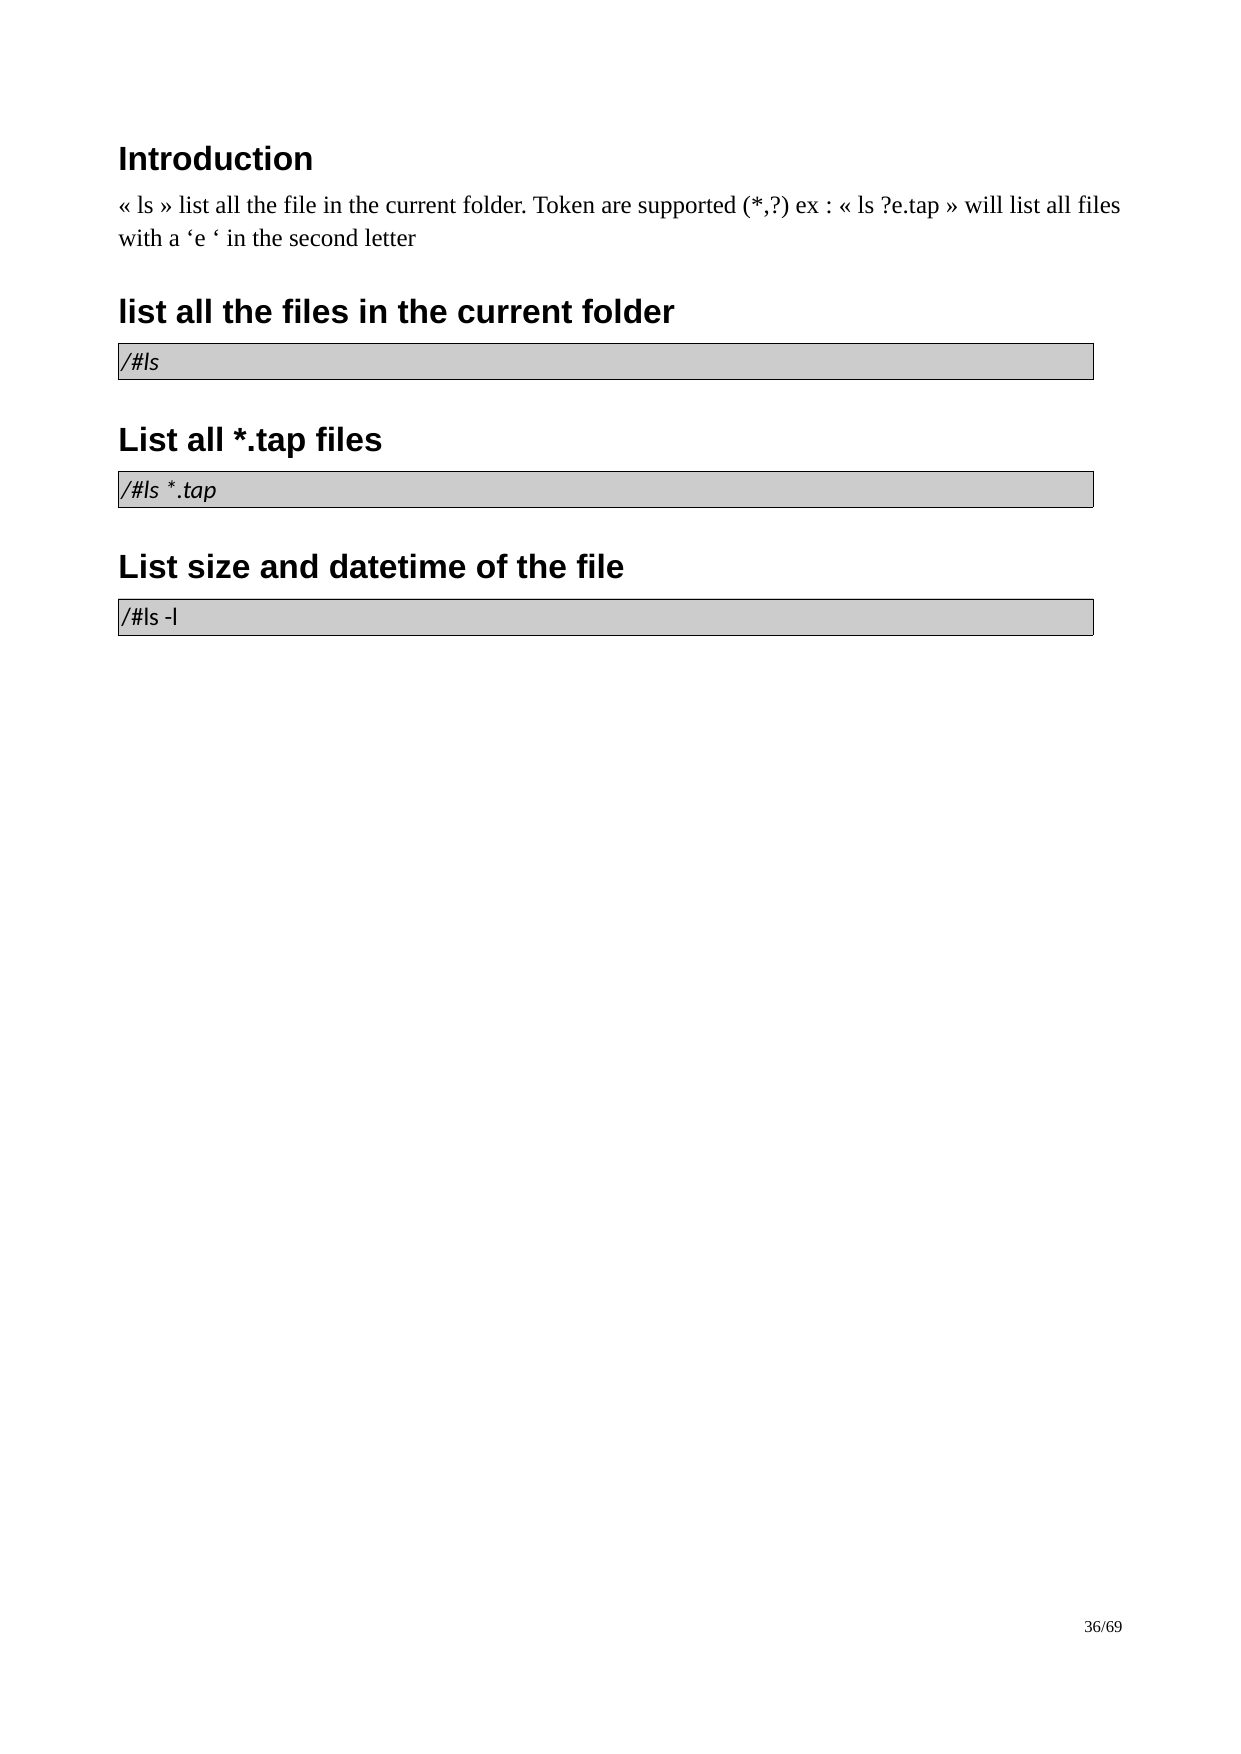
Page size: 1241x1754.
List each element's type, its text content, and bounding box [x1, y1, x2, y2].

text /#ls *.tap [119, 472, 1093, 507]
subtitle Introduction [118, 139, 1122, 178]
subtitle list all the files in the current folder [118, 292, 1122, 330]
subtitle List size and datetime of the file [118, 547, 1122, 586]
subtitle List all *.tap files [118, 419, 1122, 458]
text /#ls [119, 344, 1093, 379]
text /#ls -l [119, 600, 1093, 635]
text « ls » list all the file in the current folder. Token are supported (*,?) ex : « ls ?e.tap » will list all files with a ‘e ‘ in the second letter [118, 190, 1122, 252]
